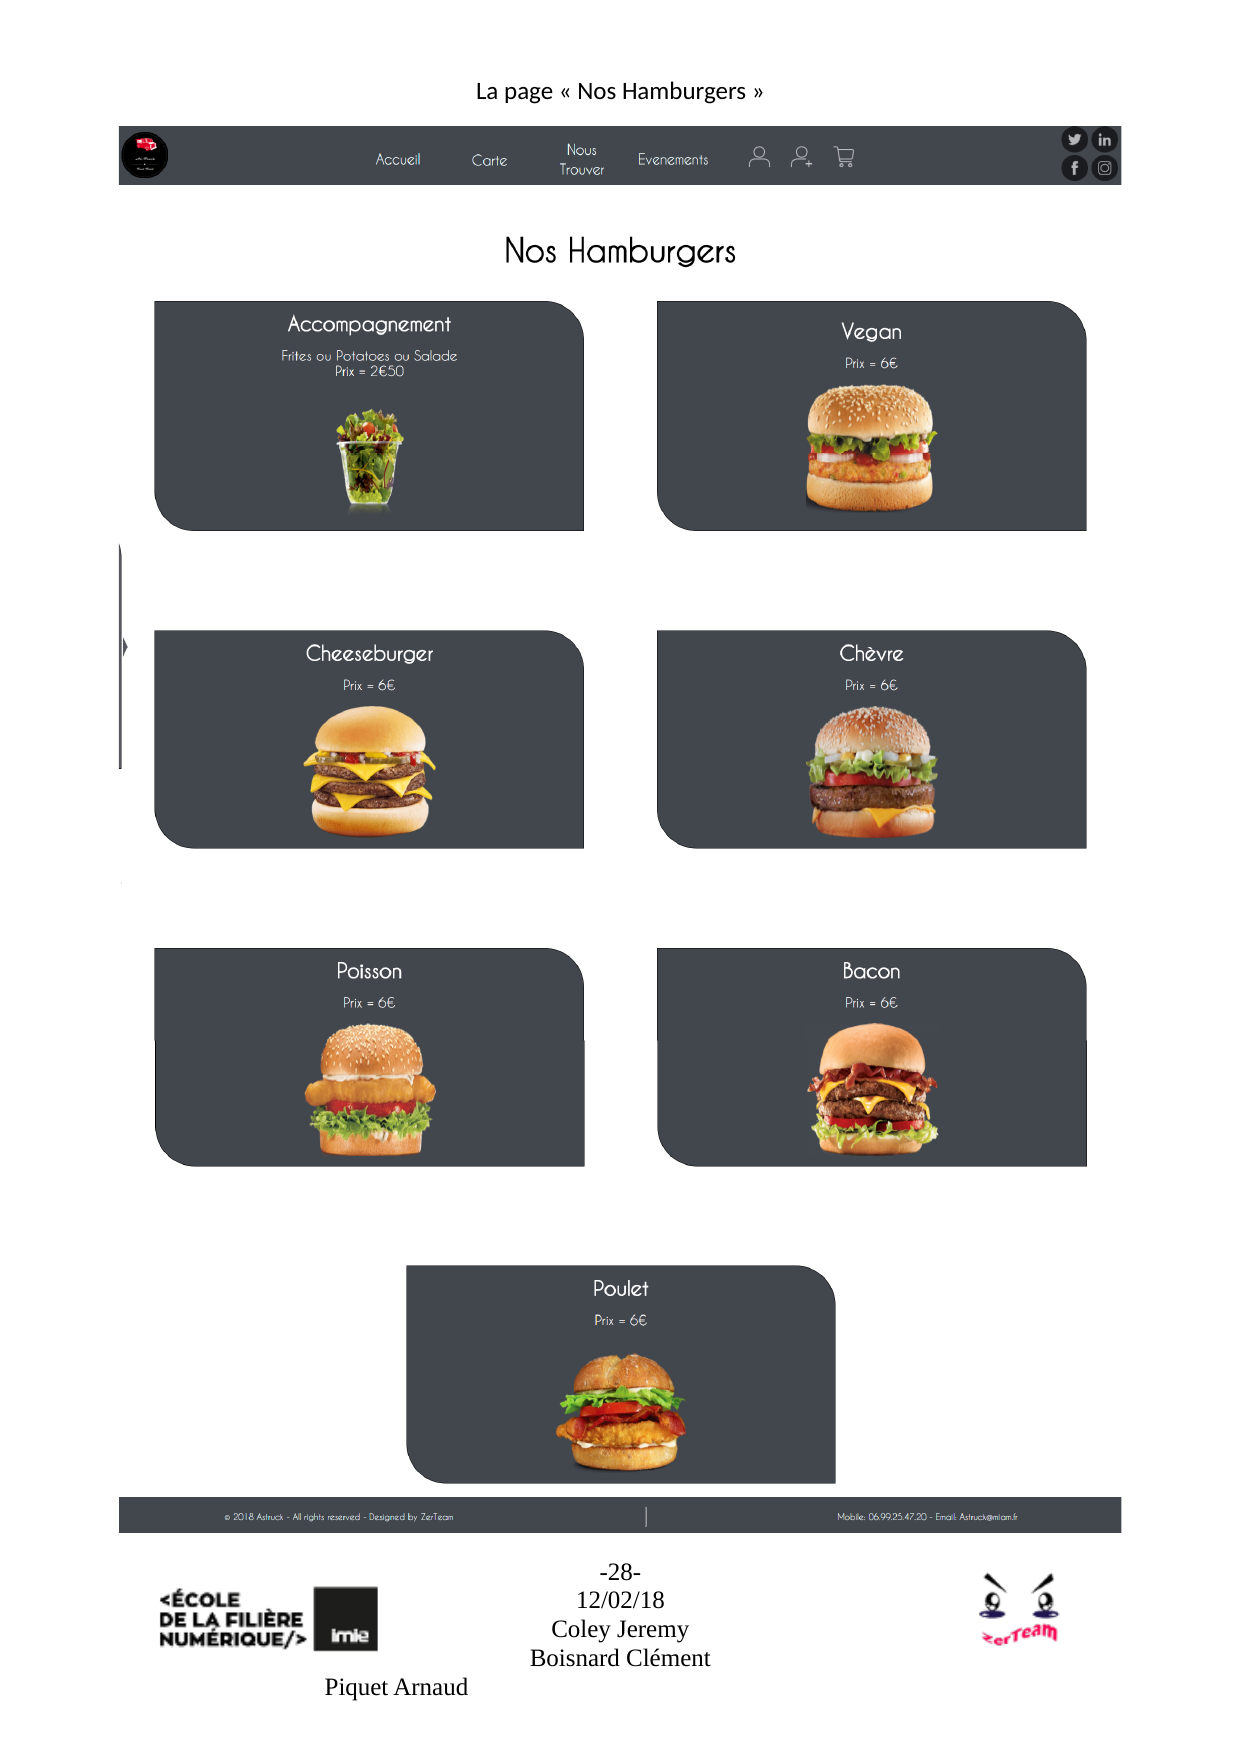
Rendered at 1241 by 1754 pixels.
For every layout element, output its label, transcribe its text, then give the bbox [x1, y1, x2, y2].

text La page « Nos Hamburgers » [118, 75, 1122, 106]
